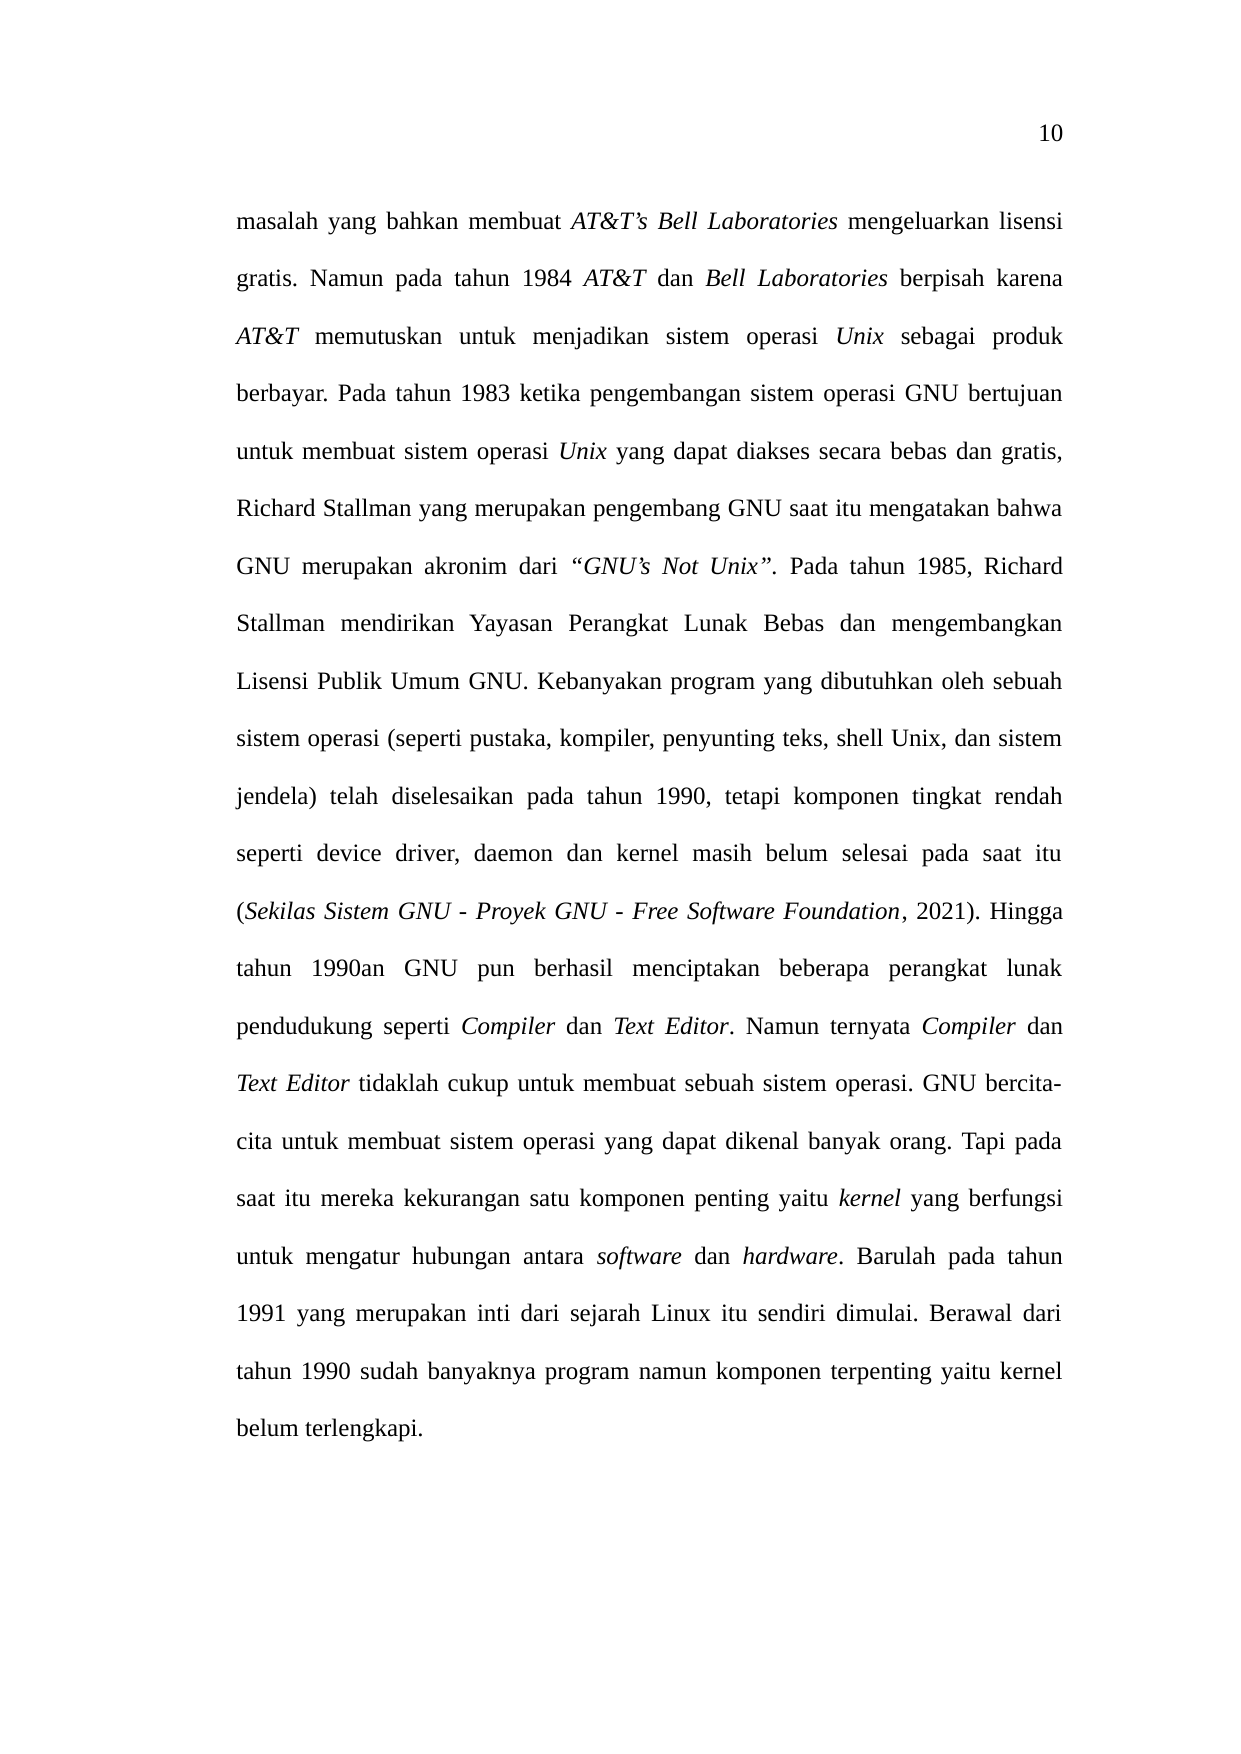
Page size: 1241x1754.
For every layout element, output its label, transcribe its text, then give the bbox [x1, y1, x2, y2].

text masalah yang bahkan membuat AT&T’s Bell Laboratories mengeluarkan lisensi gratis. Namun pada tahun 1984 AT&T dan Bell Laboratories berpisah karena AT&T memutuskan untuk menjadikan sistem operasi Unix sebagai produk berbayar. Pada tahun 1983 ketika pengembangan sistem operasi GNU bertujuan untuk membuat sistem operasi Unix yang dapat diakses secara bebas dan gratis, Richard Stallman yang merupakan pengembang GNU saat itu mengatakan bahwa GNU merupakan akronim dari “GNU’s Not Unix”. Pada tahun 1985, Richard Stallman mendirikan Yayasan Perangkat Lunak Bebas dan mengembangkan Lisensi Publik Umum GNU. Kebanyakan program yang dibutuhkan oleh sebuah sistem operasi (seperti pustaka, kompiler, penyunting teks, shell Unix, dan sistem jendela) telah diselesaikan pada tahun 1990, tetapi komponen tingkat rendah seperti device driver, daemon dan kernel masih belum selesai pada saat itu (Sekilas Sistem GNU - Proyek GNU - Free Software Foundation, 2021). Hingga tahun 1990an GNU pun berhasil menciptakan beberapa perangkat lunak pendudukung seperti Compiler dan Text Editor. Namun ternyata Compiler dan Text Editor tidaklah cukup untuk membuat sebuah sistem operasi. GNU bercita-cita untuk membuat sistem operasi yang dapat dikenal banyak orang. Tapi pada saat itu mereka kekurangan satu komponen penting yaitu kernel yang berfungsi untuk mengatur hubungan antara software dan hardware. Barulah pada tahun 1991 yang merupakan inti dari sejarah Linux itu sendiri dimulai. Berawal dari tahun 1990 sudah banyaknya program namun komponen terpenting yaitu kernel belum terlengkapi. [236, 206, 1063, 1442]
